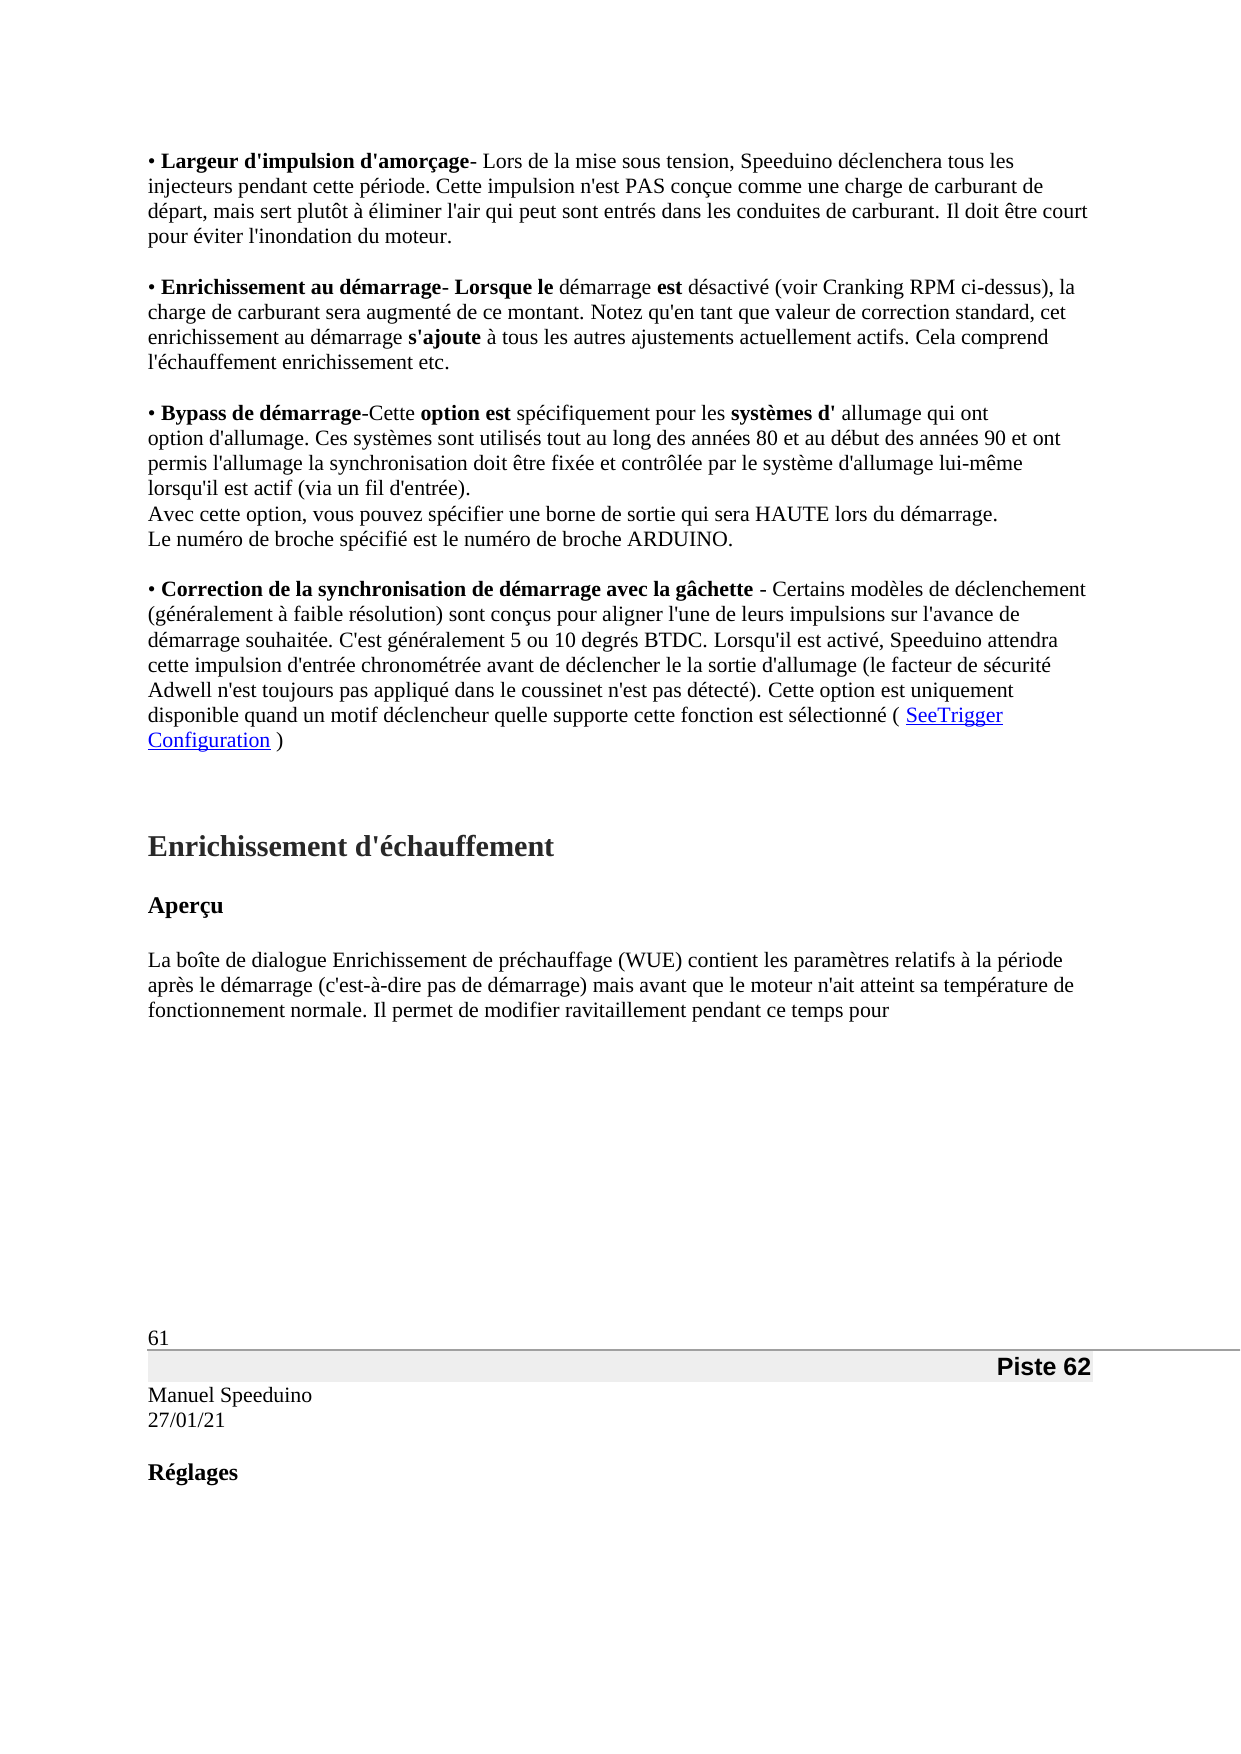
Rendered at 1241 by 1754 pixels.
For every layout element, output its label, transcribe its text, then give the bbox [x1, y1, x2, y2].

text Aperçu [148, 891, 1093, 918]
text • Largeur d'impulsion d'amorçage- Lors de la mise sous tension, Speeduino déclenchera tous les injecteurs pendant cette période. Cette impulsion n'est PAS conçue comme une charge de carburant de départ, mais sert plutôt à éliminer l'air qui peut sont entrés dans les conduites de carburant. Il doit être court pour éviter l'inondation du moteur. [148, 148, 1093, 248]
text 61 [148, 1325, 1093, 1349]
text • Correction de la synchronisation de démarrage avec la gâchette - Certains modèles de déclenchement (généralement à faible résolution) sont conçus pour aligner l'une de leurs impulsions sur l'avance de démarrage souhaitée. C'est généralement 5 ou 10 degrés BTDC. Lorsqu'il est activé, Speeduino attendra cette impulsion d'entrée chronométrée avant de déclencher le la sortie d'allumage (le facteur de sécurité Adwell n'est toujours pas appliqué dans le coussinet n'est pas détecté). Cette option est uniquement disponible quand un motif déclencheur quelle supporte cette fonction est sélectionné ( SeeTrigger [148, 576, 1093, 727]
text Enrichissement d'échauffement [148, 828, 1093, 863]
text La boîte de dialogue Enrichissement de préchauffage (WUE) contient les paramètres relatifs à la période après le démarrage (c'est-à-dire pas de démarrage) mais avant que le moteur n'ait atteint sa température de fonctionnement normale. Il permet de modifier ravitaillement pendant ce temps pour [148, 947, 1093, 1022]
table_header Piste 62 [148, 1351, 1093, 1382]
text 27/01/21 [148, 1407, 1093, 1432]
text Le numéro de broche spécifié est le numéro de broche ARDUINO. [148, 526, 1093, 551]
text option d'allumage. Ces systèmes sont utilisés tout au long des années 80 et au début des années 90 et ont permis l'allumage la synchronisation doit être fixée et contrôlée par le système d'allumage lui-même lorsqu'il est actif (via un fil d'entrée). [148, 425, 1093, 501]
text • Bypass de démarrage-Cette option est spécifiquement pour les systèmes d' allumage qui ont [148, 400, 1093, 425]
text Configuration ) [148, 727, 1093, 753]
text Avec cette option, vous pouvez spécifier une borne de sortie qui sera HAUTE lors du démarrage. [148, 501, 1093, 526]
text • Enrichissement au démarrage- Lorsque le démarrage est désactivé (voir Cranking RPM ci-dessus), la charge de carburant sera augmenté de ce montant. Notez qu'en tant que valeur de correction standard, cet enrichissement au démarrage s'ajoute à tous les autres ajustements actuellement actifs. Cela comprend l'échauffement enrichissement etc. [148, 274, 1093, 374]
text Manuel Speeduino [148, 1382, 1093, 1407]
text Réglages [148, 1458, 1093, 1485]
